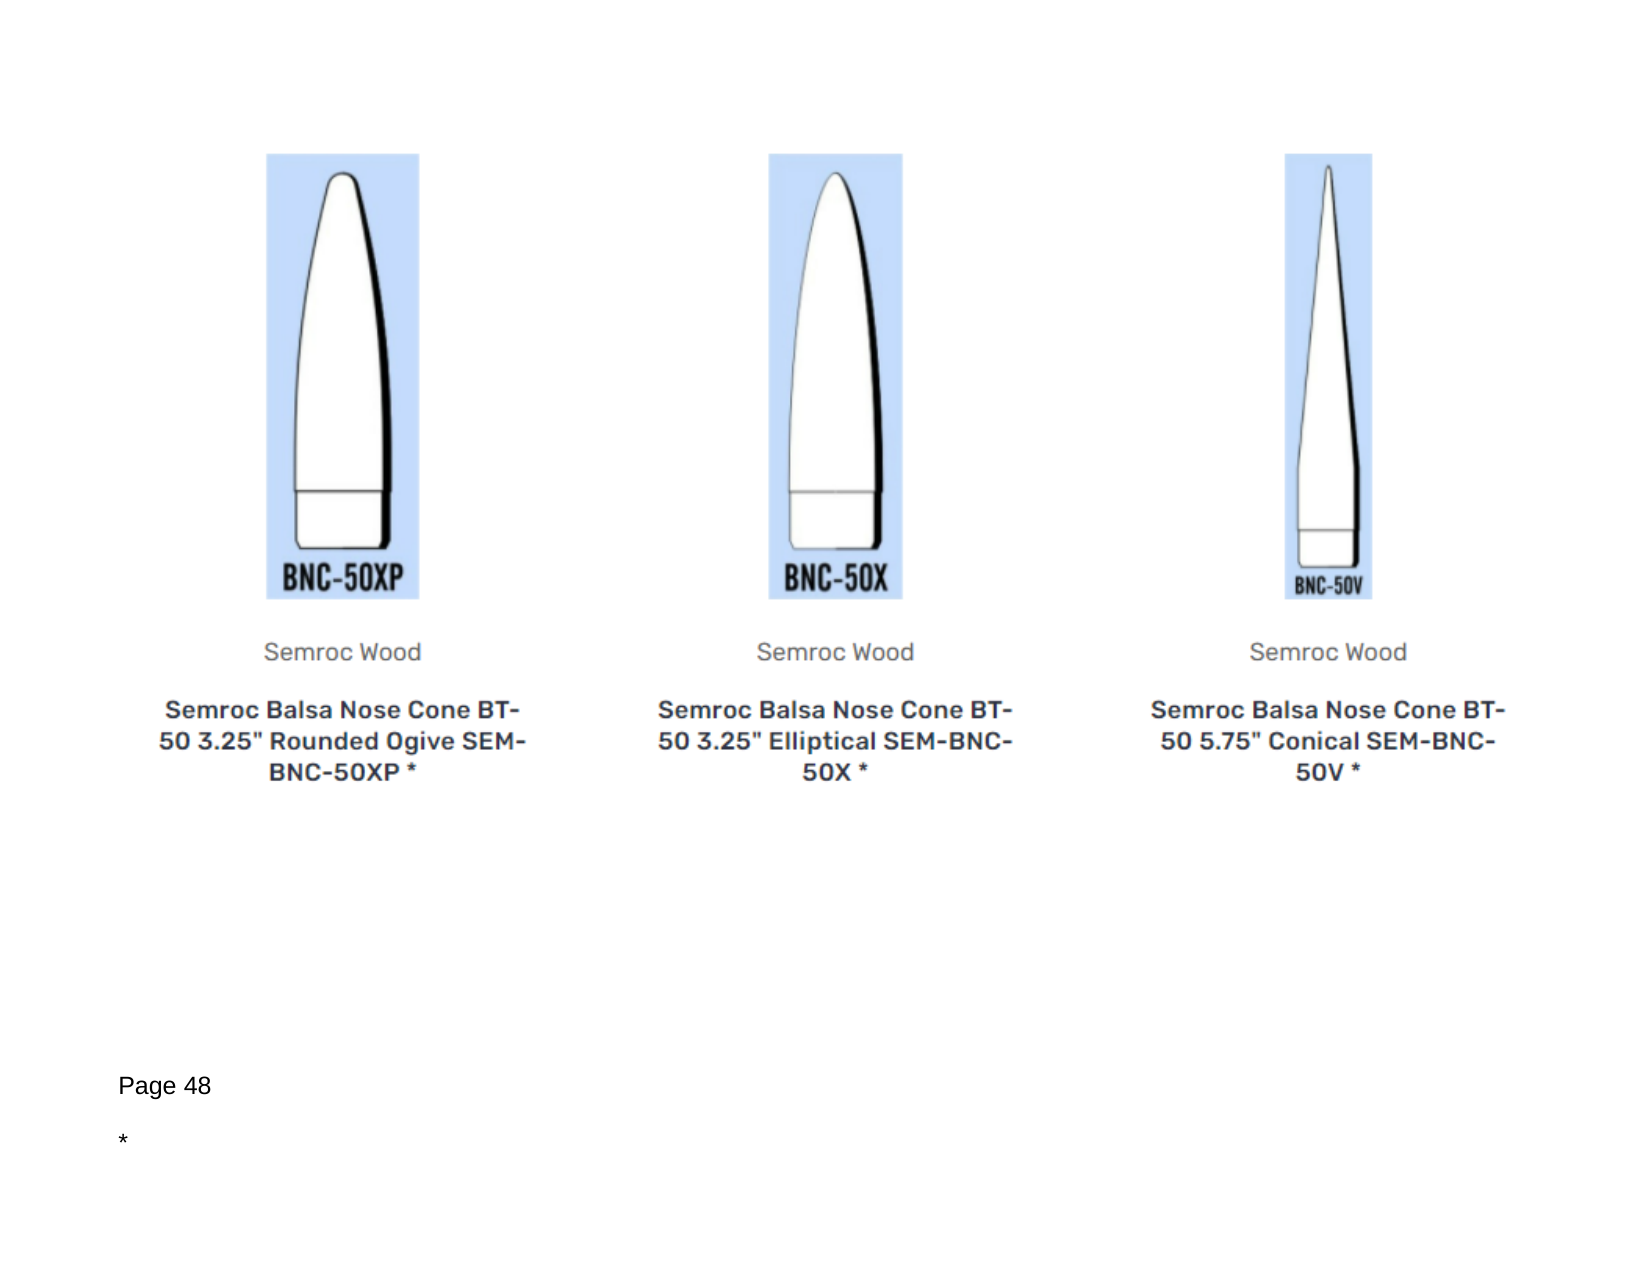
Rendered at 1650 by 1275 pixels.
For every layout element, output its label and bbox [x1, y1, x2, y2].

picture [135, 118, 1515, 792]
